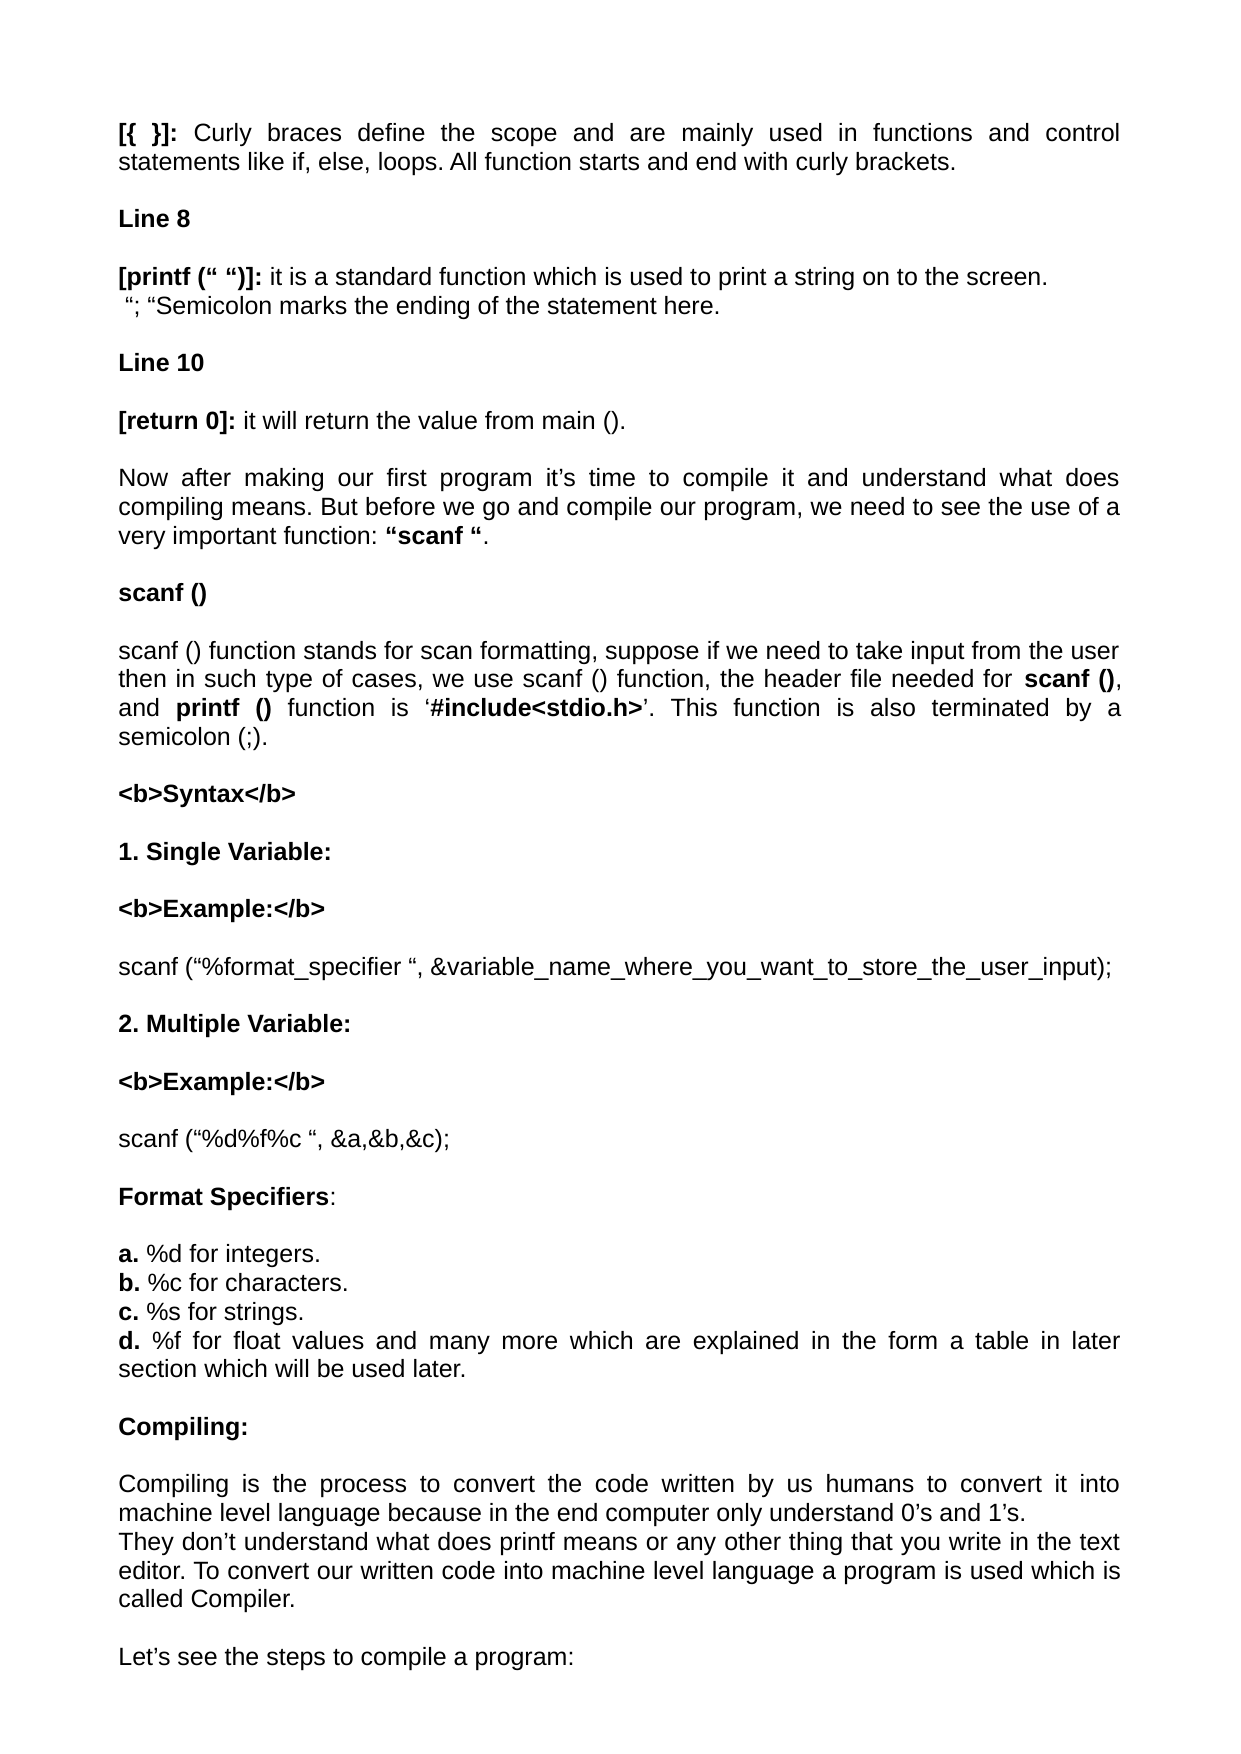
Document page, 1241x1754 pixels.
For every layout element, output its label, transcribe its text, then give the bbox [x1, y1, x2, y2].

text [printf (“ “)]: it is a standard function which is used to print a string on to the screen. [118, 262, 1122, 291]
text scanf () function stands for scan formatting, suppose if we need to take input from the user then in such type of cases, we use scanf () function, the header file needed for scanf (), and printf () function is ‘#include<stdio.h>’. This function is also terminated by a semicolon (;). [118, 636, 1122, 751]
text b. %c for characters. [118, 1268, 1122, 1297]
text scanf () [118, 578, 1122, 607]
text 2. Multiple Variable: [118, 1009, 1122, 1038]
text 1. Single Variable: [118, 837, 1122, 866]
text Compiling: [118, 1412, 1122, 1441]
text Line 10 [118, 348, 1122, 377]
text scanf (“%format_specifier “, &variable_name_where_you_want_to_store_the_user_input); [118, 952, 1122, 981]
text <b>Example:</b> [118, 894, 1122, 923]
text a. %d for integers. [118, 1239, 1122, 1268]
text scanf (“%d%f%c “, &a,&b,&c); [118, 1124, 1122, 1153]
text Let’s see the steps to compile a program: [118, 1642, 1122, 1671]
text Line 8 [118, 204, 1122, 233]
text They don’t understand what does printf means or any other thing that you write in the text editor. To convert our written code into machine level language a program is used which is called Compiler. [118, 1527, 1122, 1613]
text Now after making our first program it’s time to compile it and understand what does compiling means. But before we go and compile our program, we need to see the use of a very important function: “scanf “. [118, 463, 1122, 549]
text Format Specifiers: [118, 1182, 1122, 1211]
text [return 0]: it will return the value from main (). [118, 406, 1122, 434]
text <b>Example:</b> [118, 1067, 1122, 1096]
text d. %f for float values and many more which are explained in the form a table in later section which will be used later. [118, 1326, 1122, 1383]
text [{ }]: Curly braces define the scope and are mainly used in functions and control statements like if, else, loops. All function starts and end with curly brackets. [118, 118, 1122, 176]
text <b>Syntax</b> [118, 779, 1122, 808]
text “; “Semicolon marks the ending of the statement here. [118, 291, 1122, 319]
text Compiling is the process to convert the code written by us humans to convert it into machine level language because in the end computer only understand 0’s and 1’s. [118, 1469, 1122, 1527]
text c. %s for strings. [118, 1297, 1122, 1326]
